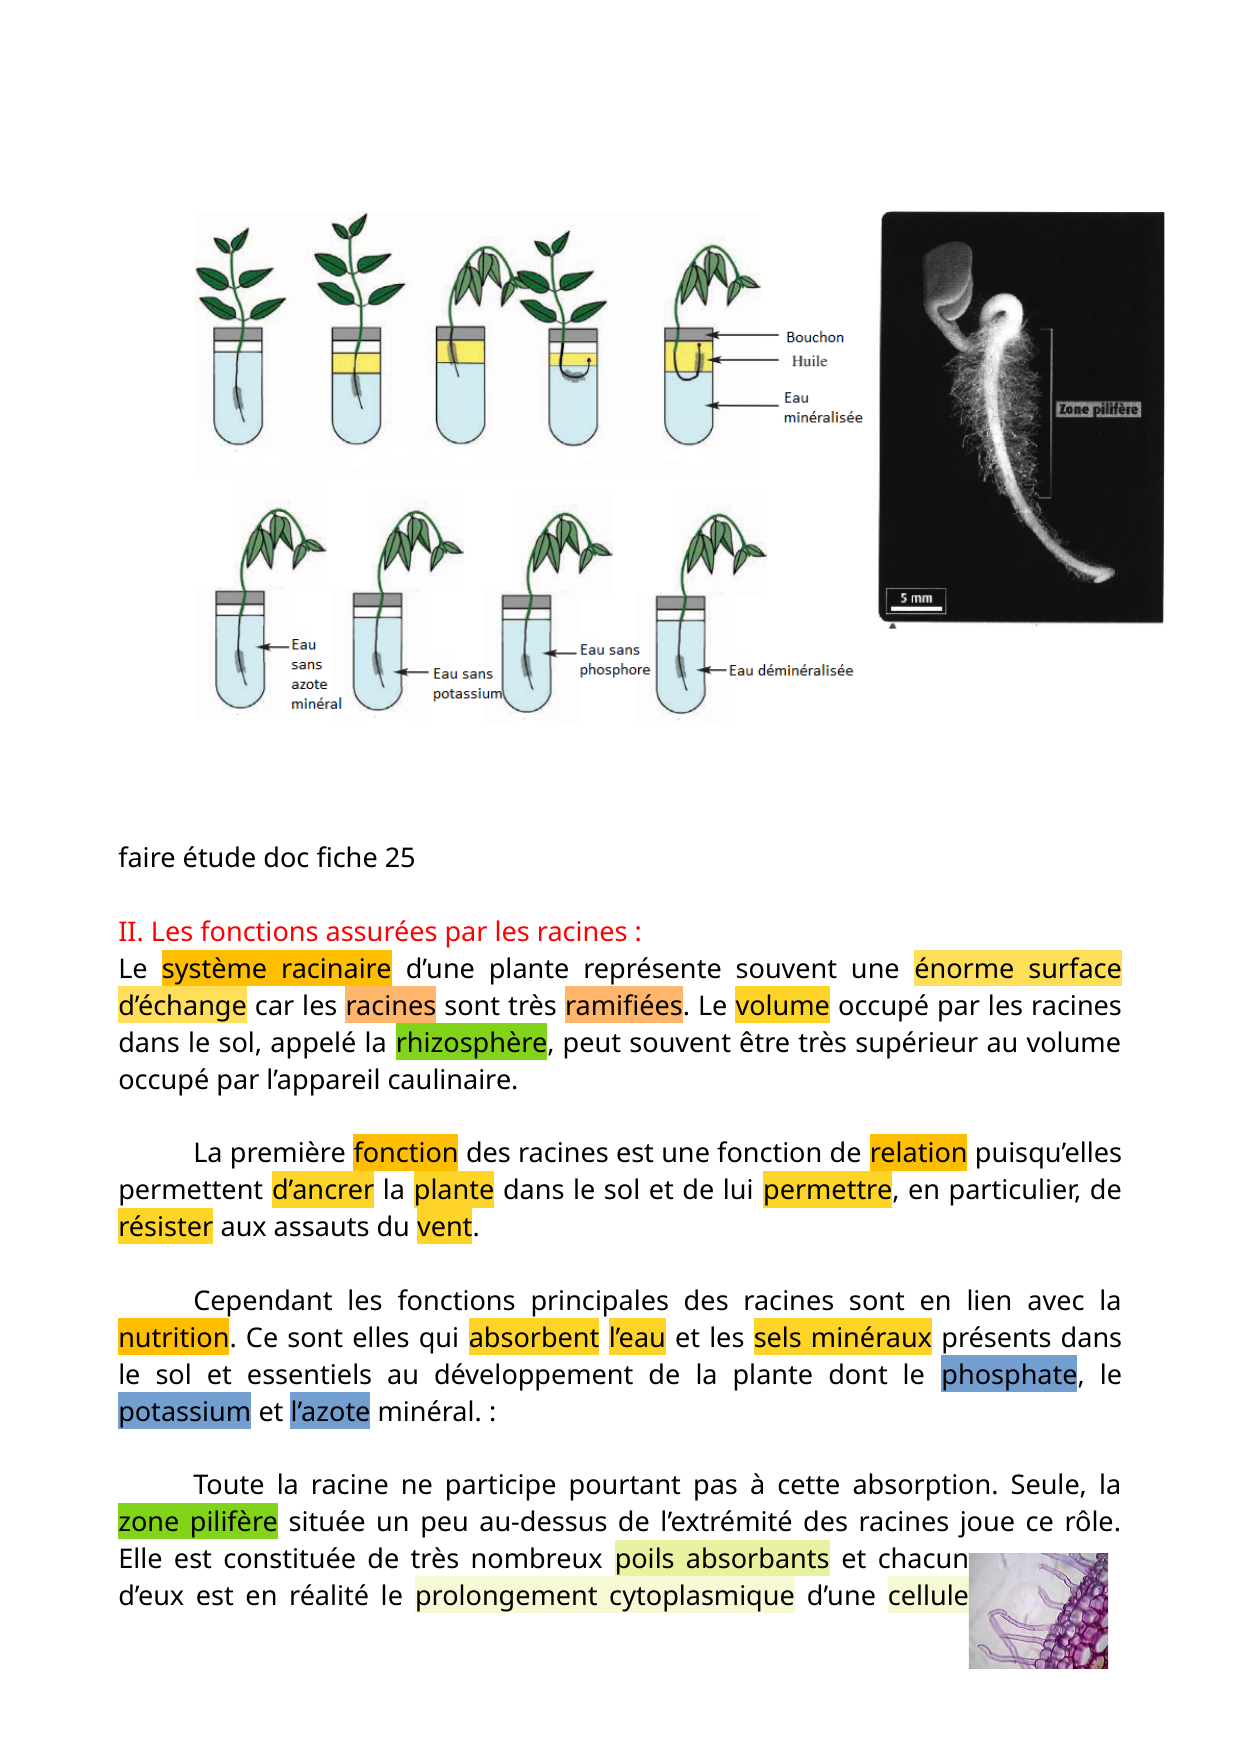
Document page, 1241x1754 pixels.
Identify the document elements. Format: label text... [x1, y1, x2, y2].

picture [968, 1553, 1109, 1669]
text Cependant les fonctions principales des racines sont en lien avec la nutrition. Ce sont elles qui absorbent l’eau et les sels minéraux présents dans le sol et essentiels au développement de la plante dont le phosphate, le potassium et l’azote minéral. : [118, 1281, 1122, 1429]
text faire étude doc fiche 25 [118, 192, 1122, 876]
text II. Les fonctions assurées par les racines : [118, 913, 1122, 949]
picture [160, 210, 1165, 839]
text Le système racinaire d’une plante représente souvent une énorme surface d’échange car les racines sont très ramifiées. Le volume occupé par les racines dans le sol, appelé la rhizosphère, peut souvent être très supérieur au volume occupé par l’appareil caulinaire. [118, 949, 1122, 1097]
text Toute la racine ne participe pourtant pas à cette absorption. Seule, la zone pilifère située un peu au-dessus de l’extrémité des racines joue ce rôle. Elle est constituée de très nombreux poils absorbants et chacun d’eux est en réalité le prolongement cytoplasmique d’une cellule [118, 1466, 1122, 1613]
text La première fonction des racines est une fonction de relation puisqu’elles permettent d’ancrer la plante dans le sol et de lui permettre, en particulier, de résister aux assauts du vent. [118, 1134, 1122, 1244]
